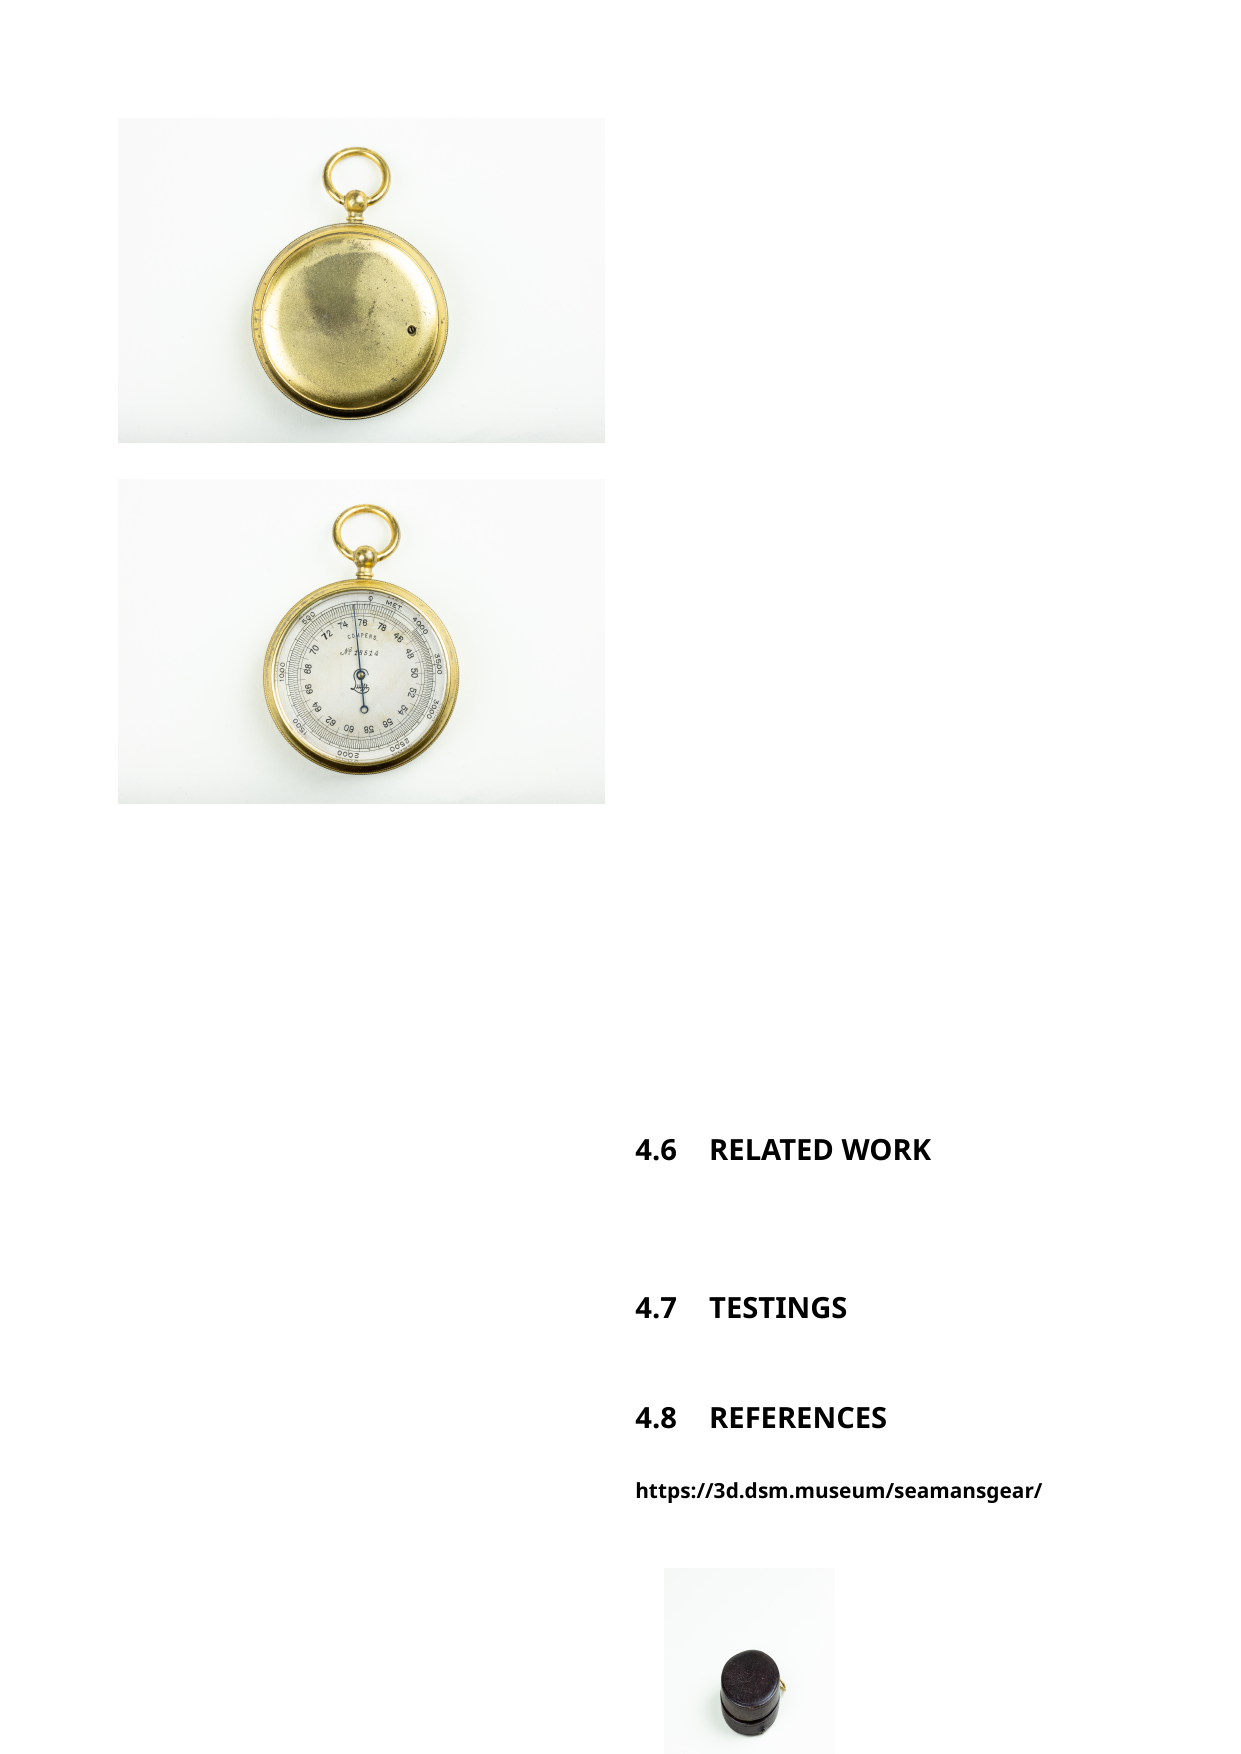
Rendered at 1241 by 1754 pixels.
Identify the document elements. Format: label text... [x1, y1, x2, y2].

picture [118, 118, 605, 443]
picture [118, 479, 605, 804]
picture [663, 1568, 835, 1754]
text 4.7 TESTINGS [635, 1287, 1122, 1327]
text https://3d.dsm.museum/seamansgear/ [635, 1476, 1122, 1504]
text 4.8 REFERENCES [635, 1398, 1122, 1437]
text 4.6 RELATED WORK [635, 1129, 1122, 1168]
